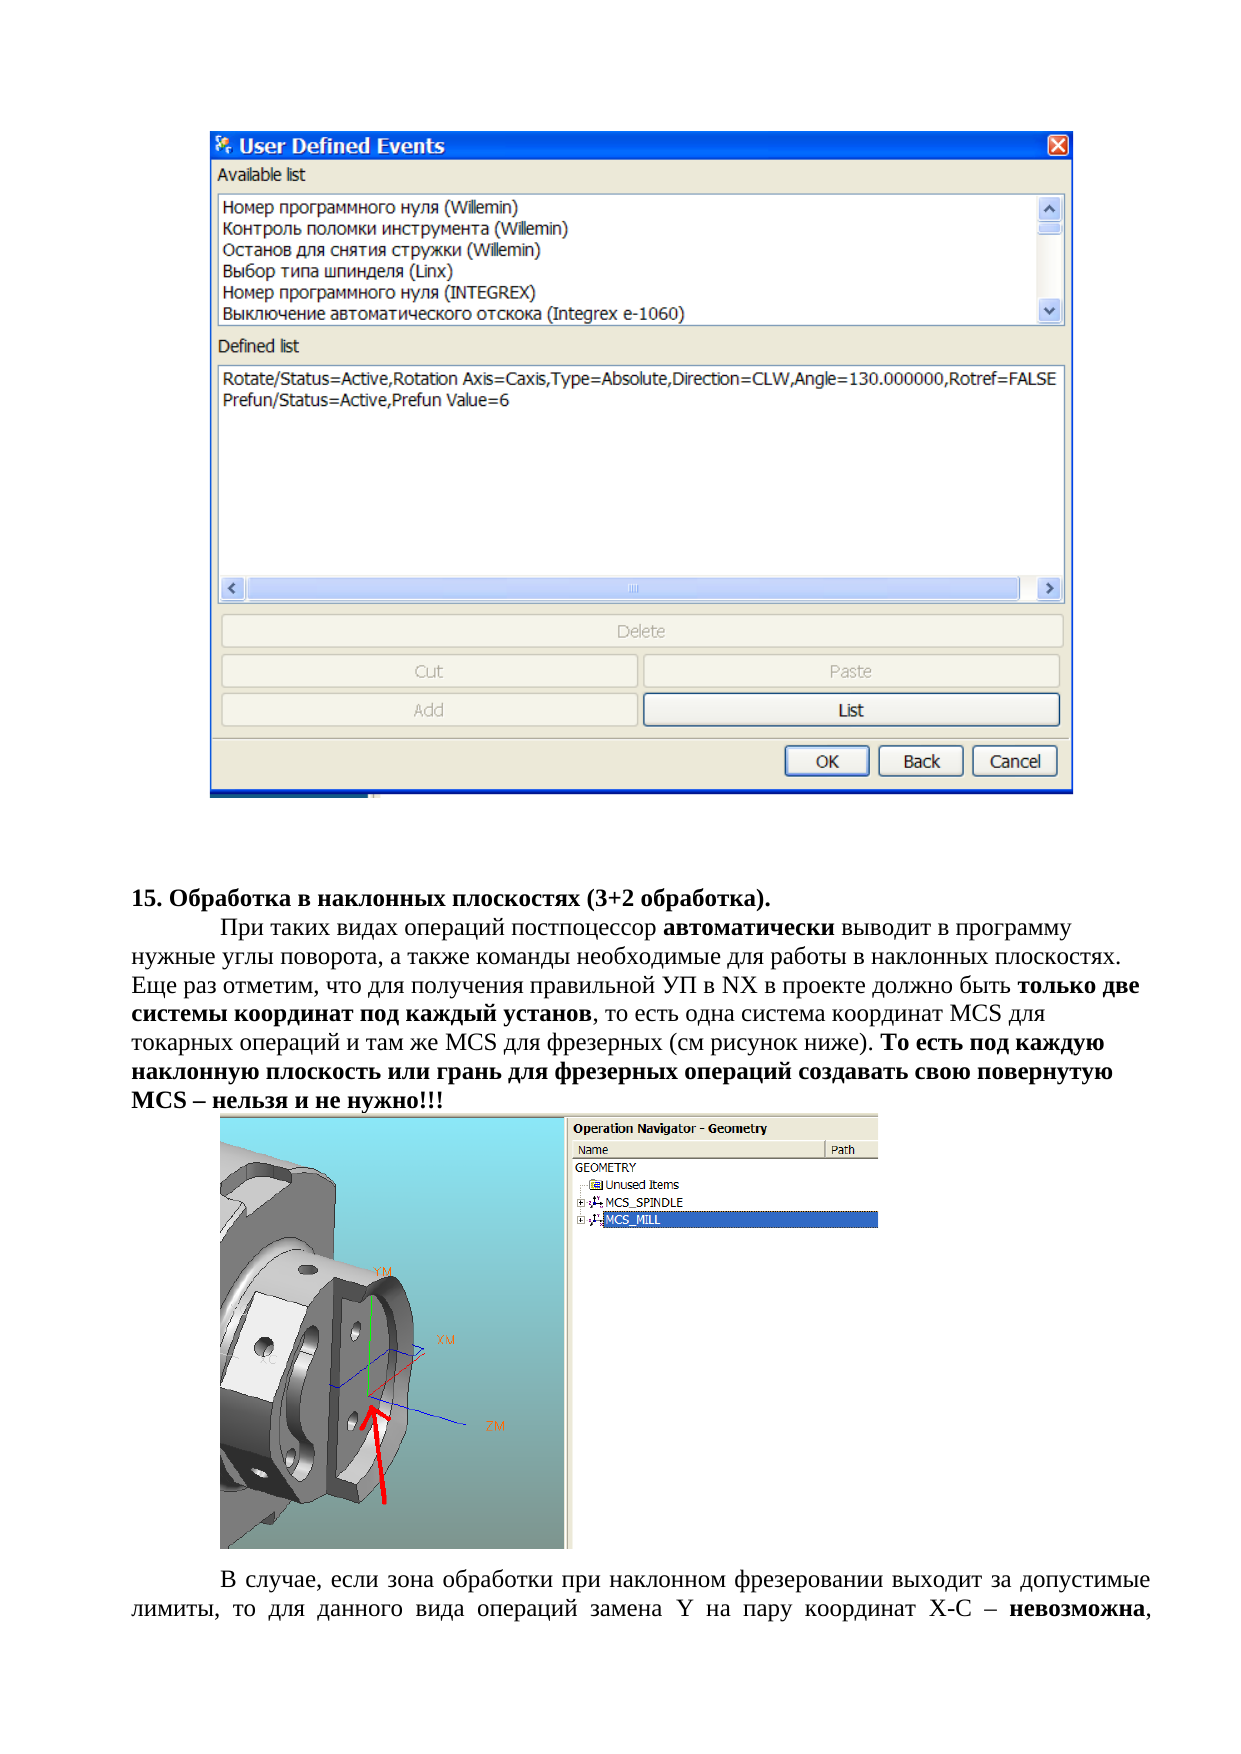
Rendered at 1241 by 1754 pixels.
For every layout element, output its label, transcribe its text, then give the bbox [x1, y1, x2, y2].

text В случае, если зона обработки при наклонном фрезеровании выходит за допустимые лимиты, то для данного вида операций замена Y на пару координат X-C – невозможна, [131, 1564, 1152, 1622]
text При таких видах операций постпоцессор автоматически выводит в программу нужные углы поворота, а также команды необходимые для работы в наклонных плоскостях. Еще раз отметим, что для получения правильной УП в NX в проекте должно быть только две системы координат под каждый установ, то есть одна система координат MCS для токарных операций и там же MCS для фрезерных (см рисунок ниже). То есть под каждую наклонную плоскость или грань для фрезерных операций создавать свою повернутую MCS – нельзя и не нужно!!! [131, 912, 1152, 1113]
text 15. Обработка в наклонных плоскостях (3+2 обработка). [131, 883, 1152, 912]
picture [220, 1113, 879, 1565]
picture [209, 131, 1074, 798]
